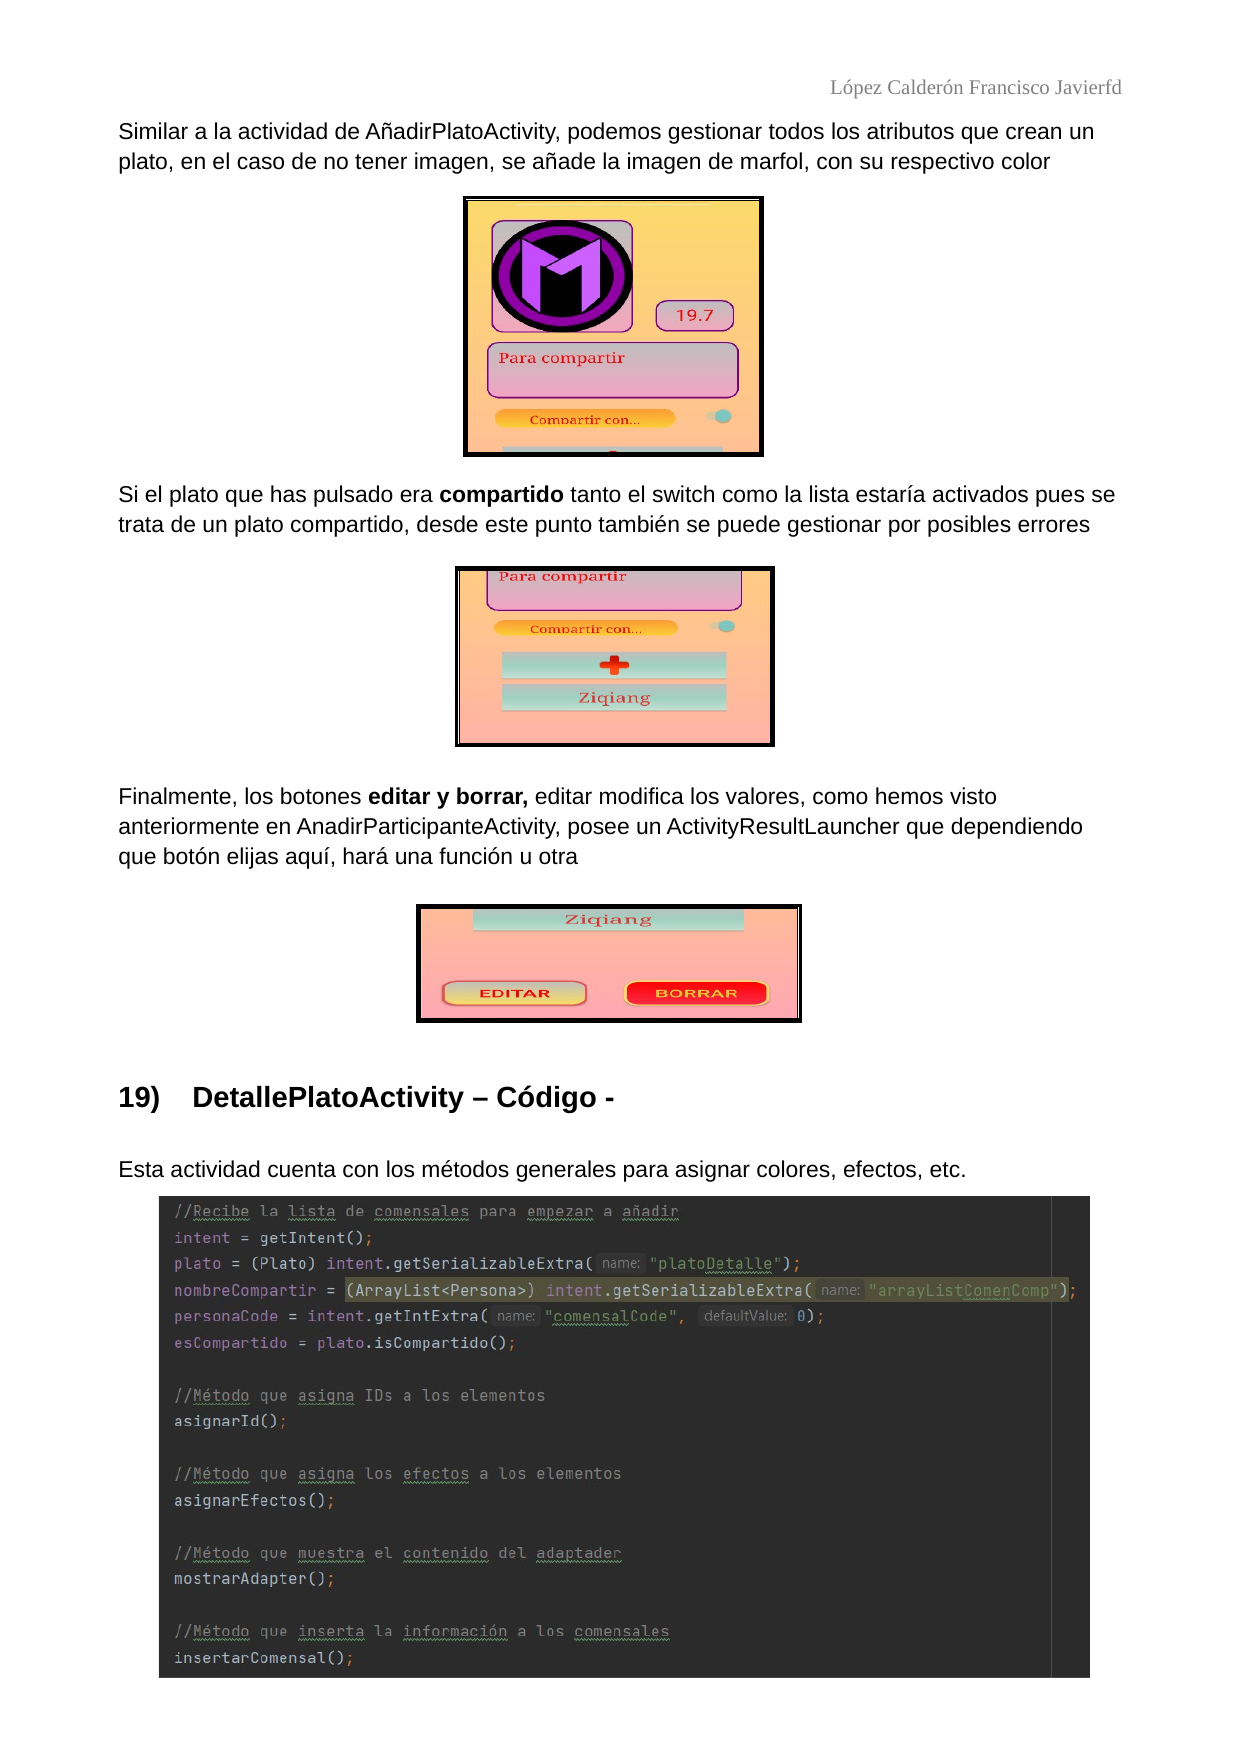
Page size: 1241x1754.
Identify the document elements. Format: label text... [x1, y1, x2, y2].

picture [158, 1196, 1090, 1678]
picture [460, 571, 770, 743]
text Esta actividad cuenta con los métodos generales para asignar colores, efectos, etc. [118, 1156, 1122, 1182]
picture [421, 989, 797, 1018]
text Si el plato que has pulsado era compartido tanto el switch como la lista estaría activados pues se trata de un plato compartido, desde este punto también se puede gestionar por posibles errores [118, 481, 1122, 537]
subtitle DetallePlatoActivity – Código - [118, 1079, 1122, 1113]
text Similar a la actividad de AñadirPlatoActivity, podemos gestionar todos los atributos que crean un plato, en el caso de no tener imagen, se añade la imagen de marfol, con su respectivo color [118, 118, 1122, 175]
picture [468, 201, 759, 452]
text Finalmente, los botones editar y borrar, editar modifica los valores, como hemos visto anteriormente en AnadirParticipanteActivity, posee un ActivityResultLauncher que dependiendo que botón elijas aquí, hará una función u otra [118, 783, 1122, 869]
